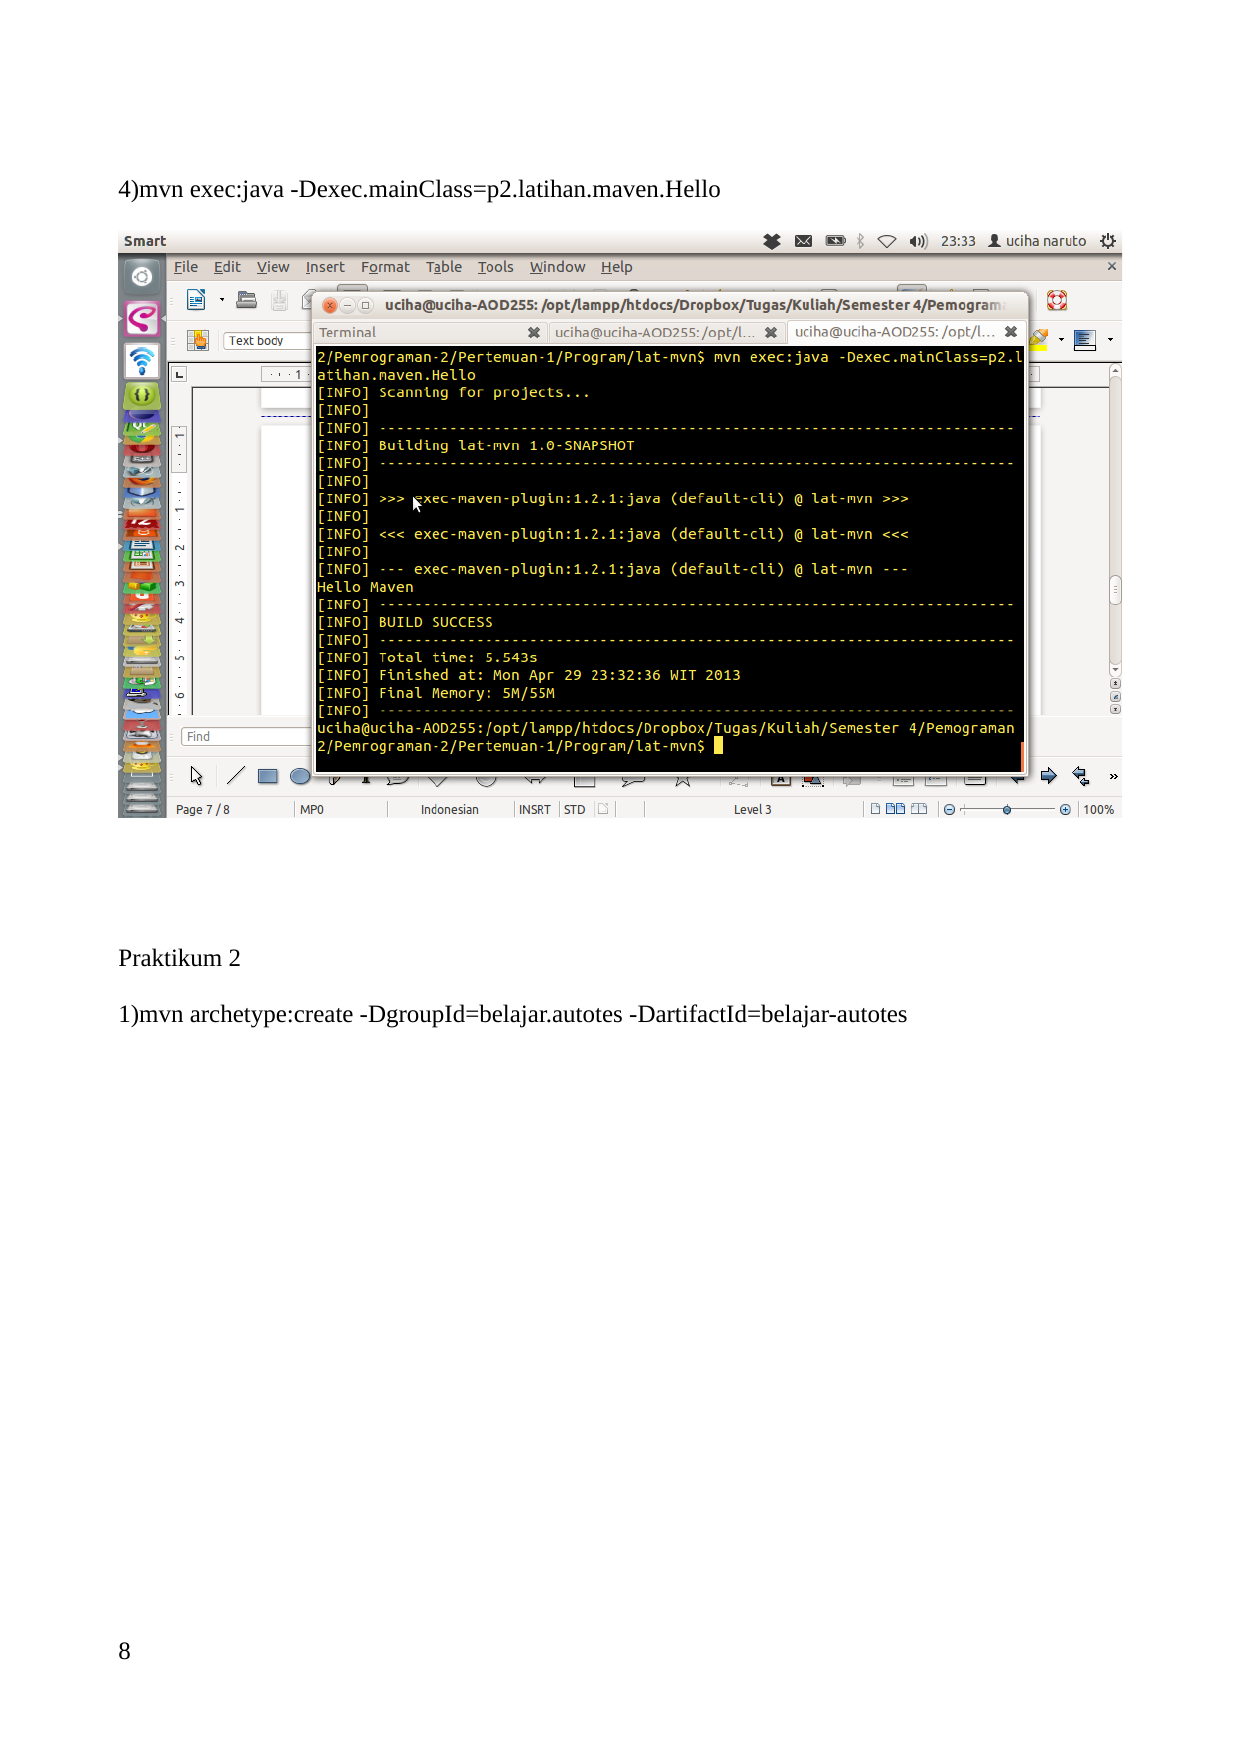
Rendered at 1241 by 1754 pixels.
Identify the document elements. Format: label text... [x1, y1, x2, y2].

text Praktikum 2 [118, 943, 1122, 972]
list mvn exec:java -Dexec.mainClass=p2.latihan.maven.Hello [118, 174, 1122, 202]
list mvn archetype:create -DgroupId=belajar.autotes -DartifactId=belajar-autotes [118, 999, 1122, 1028]
picture [118, 229, 1123, 818]
